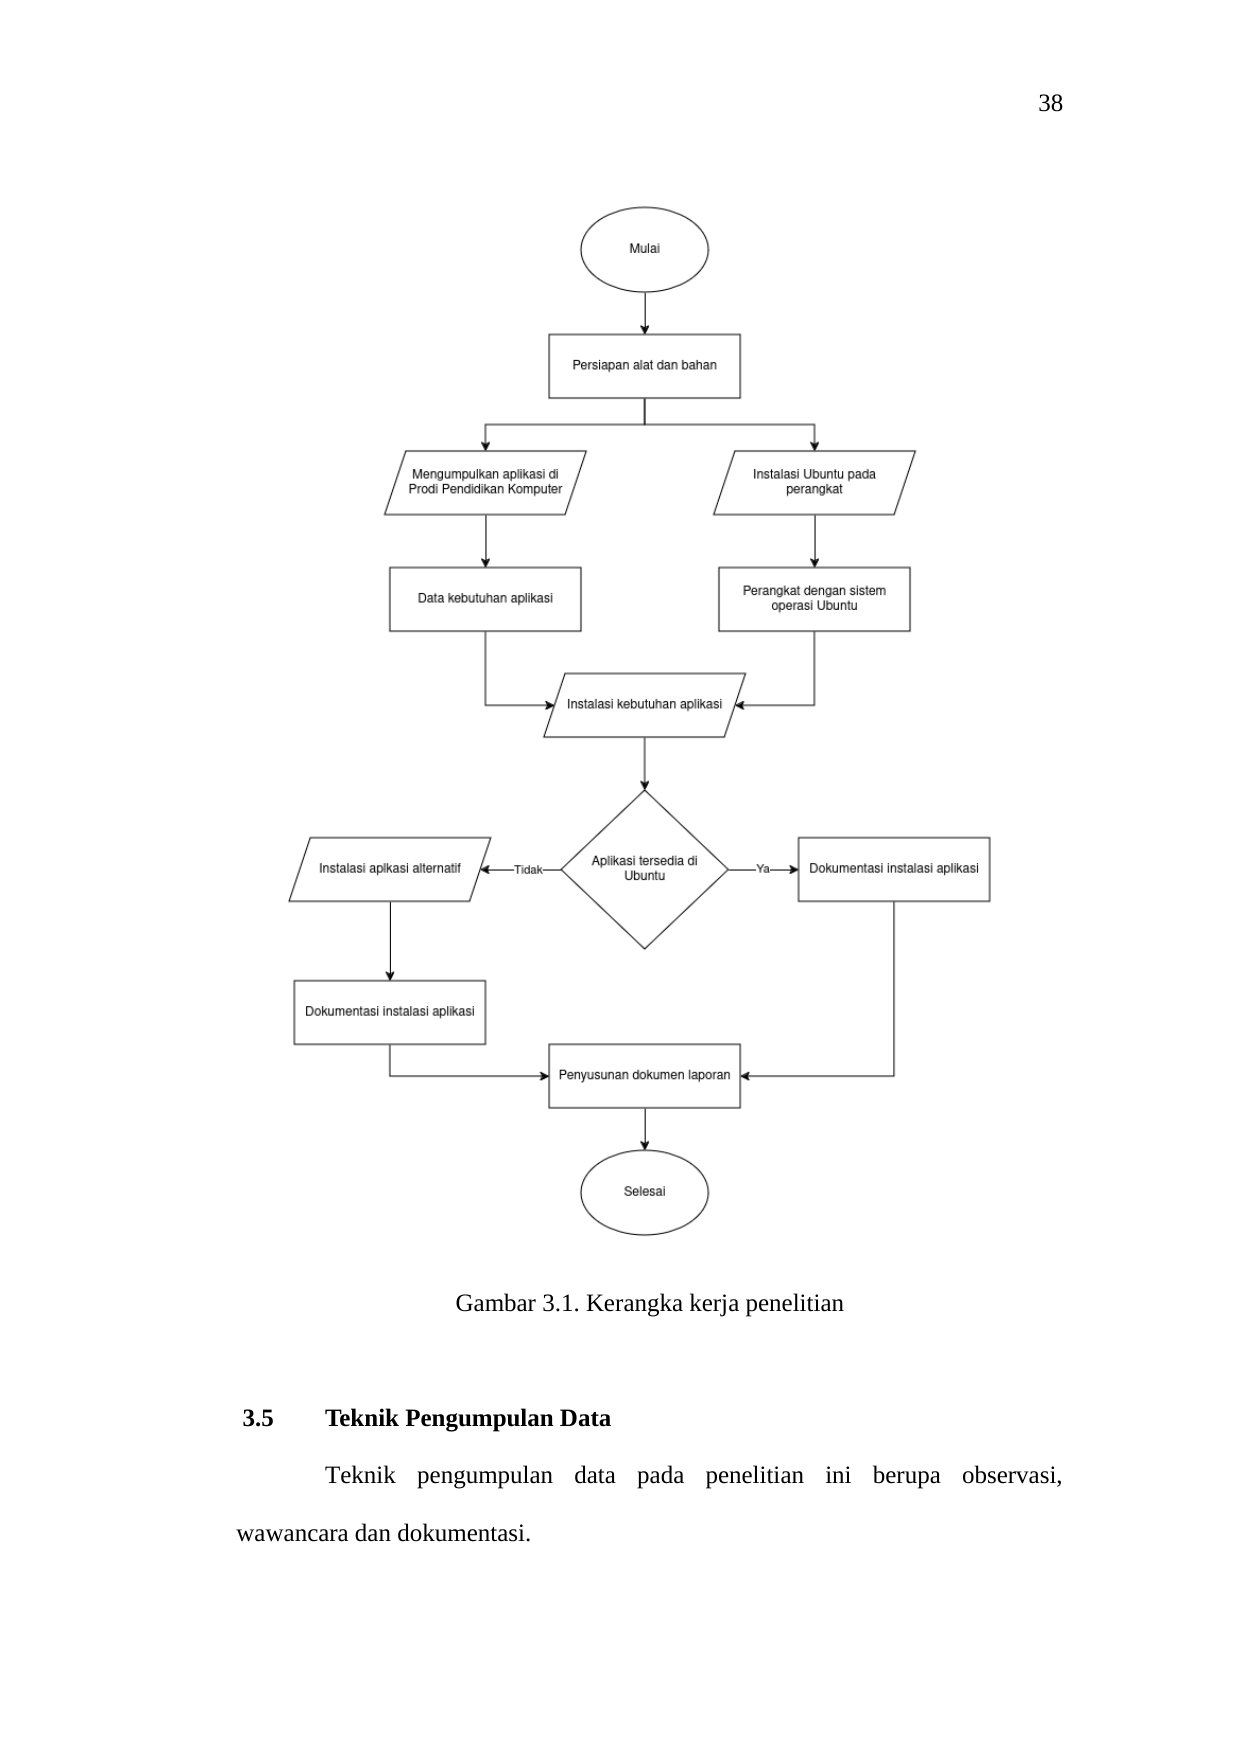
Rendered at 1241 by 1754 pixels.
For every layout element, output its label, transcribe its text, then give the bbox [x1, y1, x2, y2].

text Teknik pengumpulan data pada penelitian ini berupa observasi, wawancara dan dokumentasi. [236, 1461, 1063, 1547]
text Gambar 3.1. Kerangka kerja penelitian [236, 1288, 1063, 1317]
picture [236, 165, 1063, 1288]
subtitle Teknik Pengumpulan Data [236, 1403, 1063, 1432]
